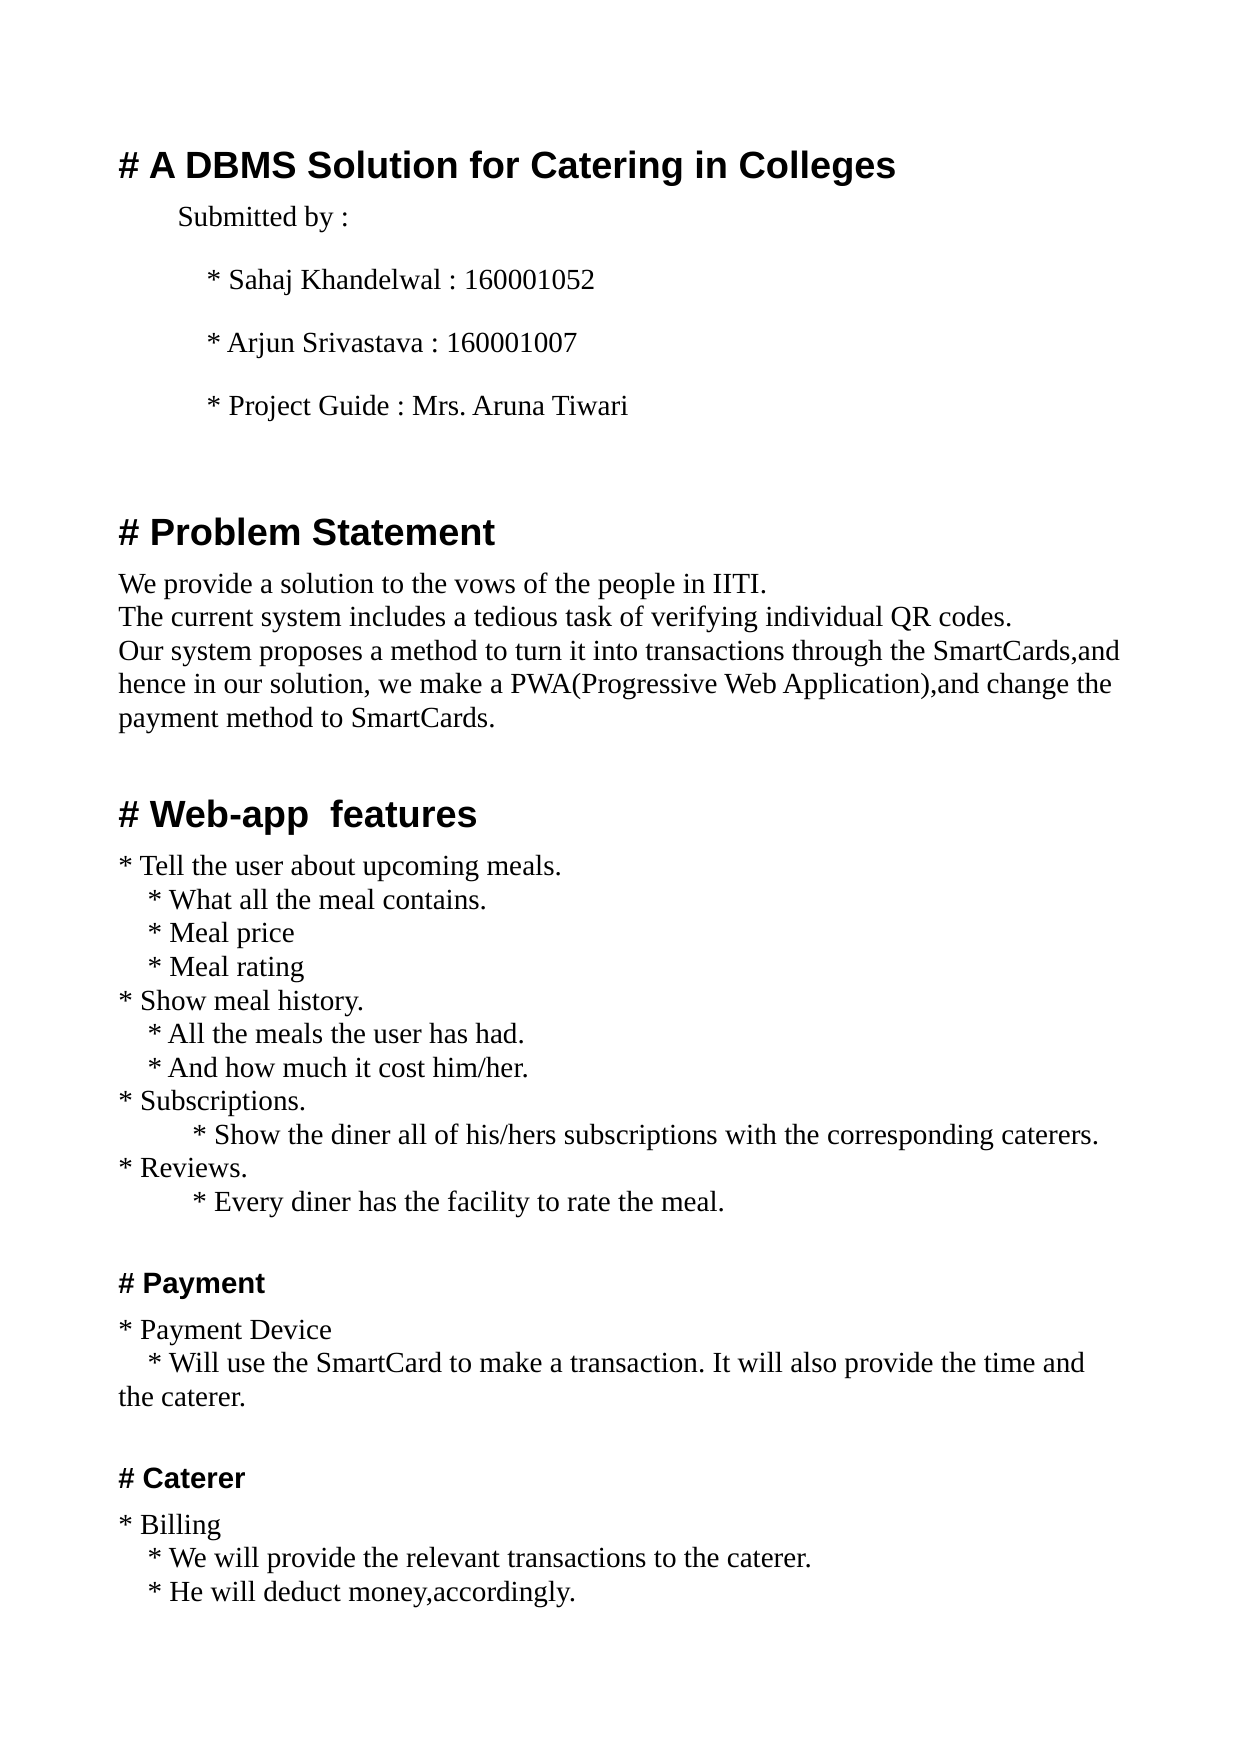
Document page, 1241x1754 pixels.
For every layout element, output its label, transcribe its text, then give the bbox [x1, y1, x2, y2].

text * We will provide the relevant transactions to the caterer. [118, 1540, 1122, 1574]
text * Reviews. [118, 1150, 1122, 1184]
text * All the meals the user has had. [118, 1016, 1122, 1050]
subtitle # Web-app features [118, 792, 1122, 836]
text The current system includes a tedious task of verifying individual QR codes. [118, 599, 1122, 633]
text * Payment Device [118, 1312, 1122, 1345]
text * Meal rating [118, 949, 1122, 983]
subtitle # A DBMS Solution for Catering in Colleges [118, 143, 1122, 187]
text Our system proposes a method to turn it into transactions through the SmartCards,and hence in our solution, we make a PWA(Progressive Web Application),and change the payment method to SmartCards. [118, 633, 1122, 734]
text * Subscriptions. [118, 1083, 1122, 1117]
text * Show meal history. [118, 983, 1122, 1016]
text * Will use the SmartCard to make a transaction. It will also provide the time and the caterer. [118, 1345, 1122, 1412]
text * Arjun Srivastava : 160001007 [177, 325, 1063, 359]
subtitle # Problem Statement [118, 510, 1122, 553]
text * Every diner has the facility to rate the meal. [118, 1184, 1122, 1217]
text * He will deduct money,accordingly. [118, 1574, 1122, 1607]
text * Sahaj Khandelwal : 160001052 [177, 262, 1063, 296]
text Submitted by : [177, 199, 1063, 233]
text We provide a solution to the vows of the people in IITI. [118, 566, 1122, 599]
text * Show the diner all of his/hers subscriptions with the corresponding caterers. [118, 1117, 1122, 1150]
subtitle # Caterer [118, 1461, 1122, 1494]
text * Tell the user about upcoming meals. [118, 848, 1122, 882]
text * Meal price [118, 916, 1122, 949]
text * Project Guide : Mrs. Aruna Tiwari [177, 388, 1063, 422]
text * Billing [118, 1507, 1122, 1540]
text * What all the meal contains. [118, 882, 1122, 916]
text * And how much it cost him/her. [118, 1050, 1122, 1083]
subtitle # Payment [118, 1266, 1122, 1299]
